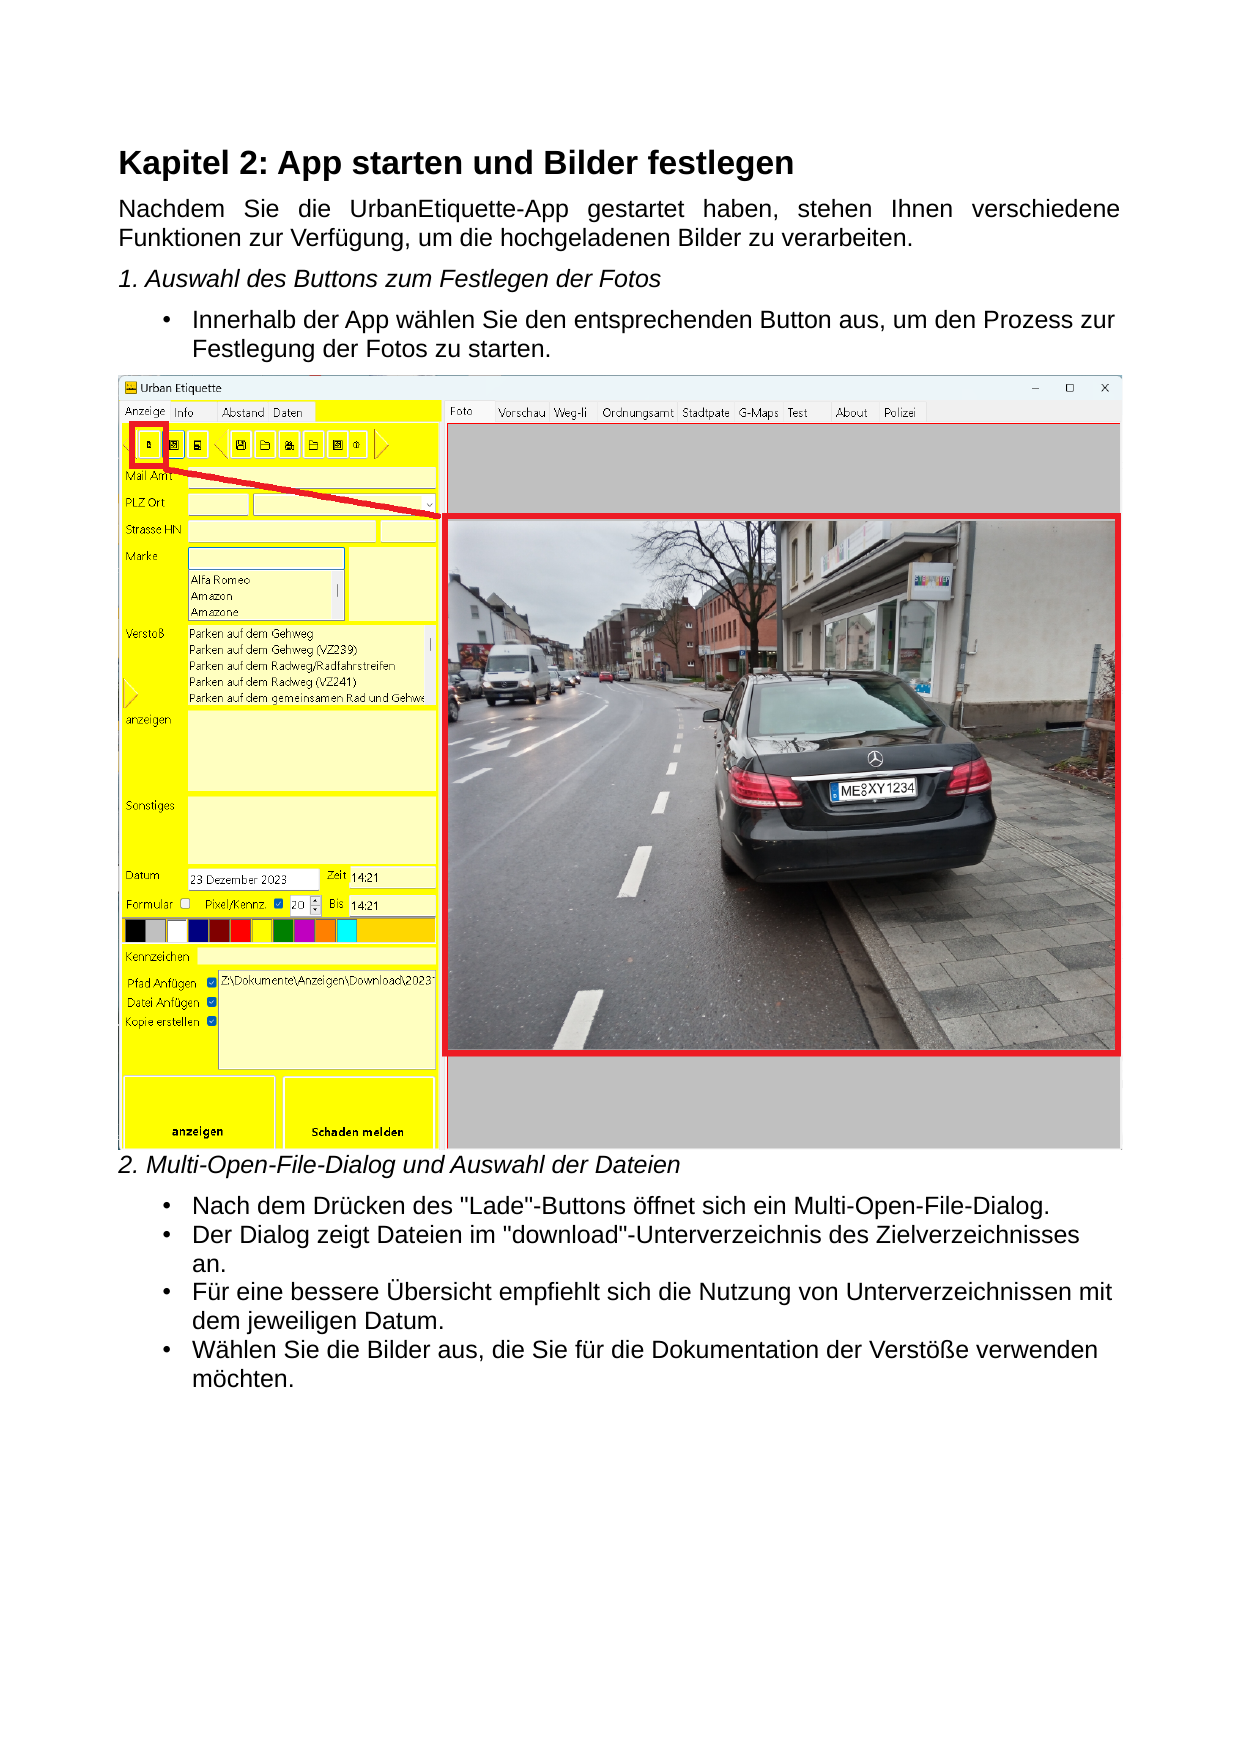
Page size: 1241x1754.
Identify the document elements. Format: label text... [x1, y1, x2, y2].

text 1. Auswahl des Buttons zum Festlegen der Fotos [118, 264, 1122, 293]
list Für eine bessere Übersicht empfiehlt sich die Nutzung von Unterverzeichnissen mit dem jeweiligen Datum. [162, 1277, 1122, 1335]
text 2. Multi-Open-File-Dialog und Auswahl der Dateien [118, 1150, 1122, 1178]
text Nachdem Sie die UrbanEtiquette-App gestartet haben, stehen Ihnen verschiedene Funktionen zur Verfügung, um die hochgeladenen Bilder zu verarbeiten. [118, 194, 1122, 252]
list Wählen Sie die Bilder aus, die Sie für die Dokumentation der Verstöße verwenden möchten. [162, 1335, 1122, 1393]
list Nach dem Drücken des "Lade"-Buttons öffnet sich ein Multi-Open-File-Dialog. [162, 1191, 1122, 1220]
list Innerhalb der App wählen Sie den entsprechenden Button aus, um den Prozess zur Festlegung der Fotos zu starten. [162, 306, 1122, 363]
subtitle Kapitel 2: App starten und Bilder festlegen [118, 143, 1122, 182]
list Der Dialog zeigt Dateien im "download"-Unterverzeichnis des Zielverzeichnisses an. [162, 1220, 1122, 1277]
